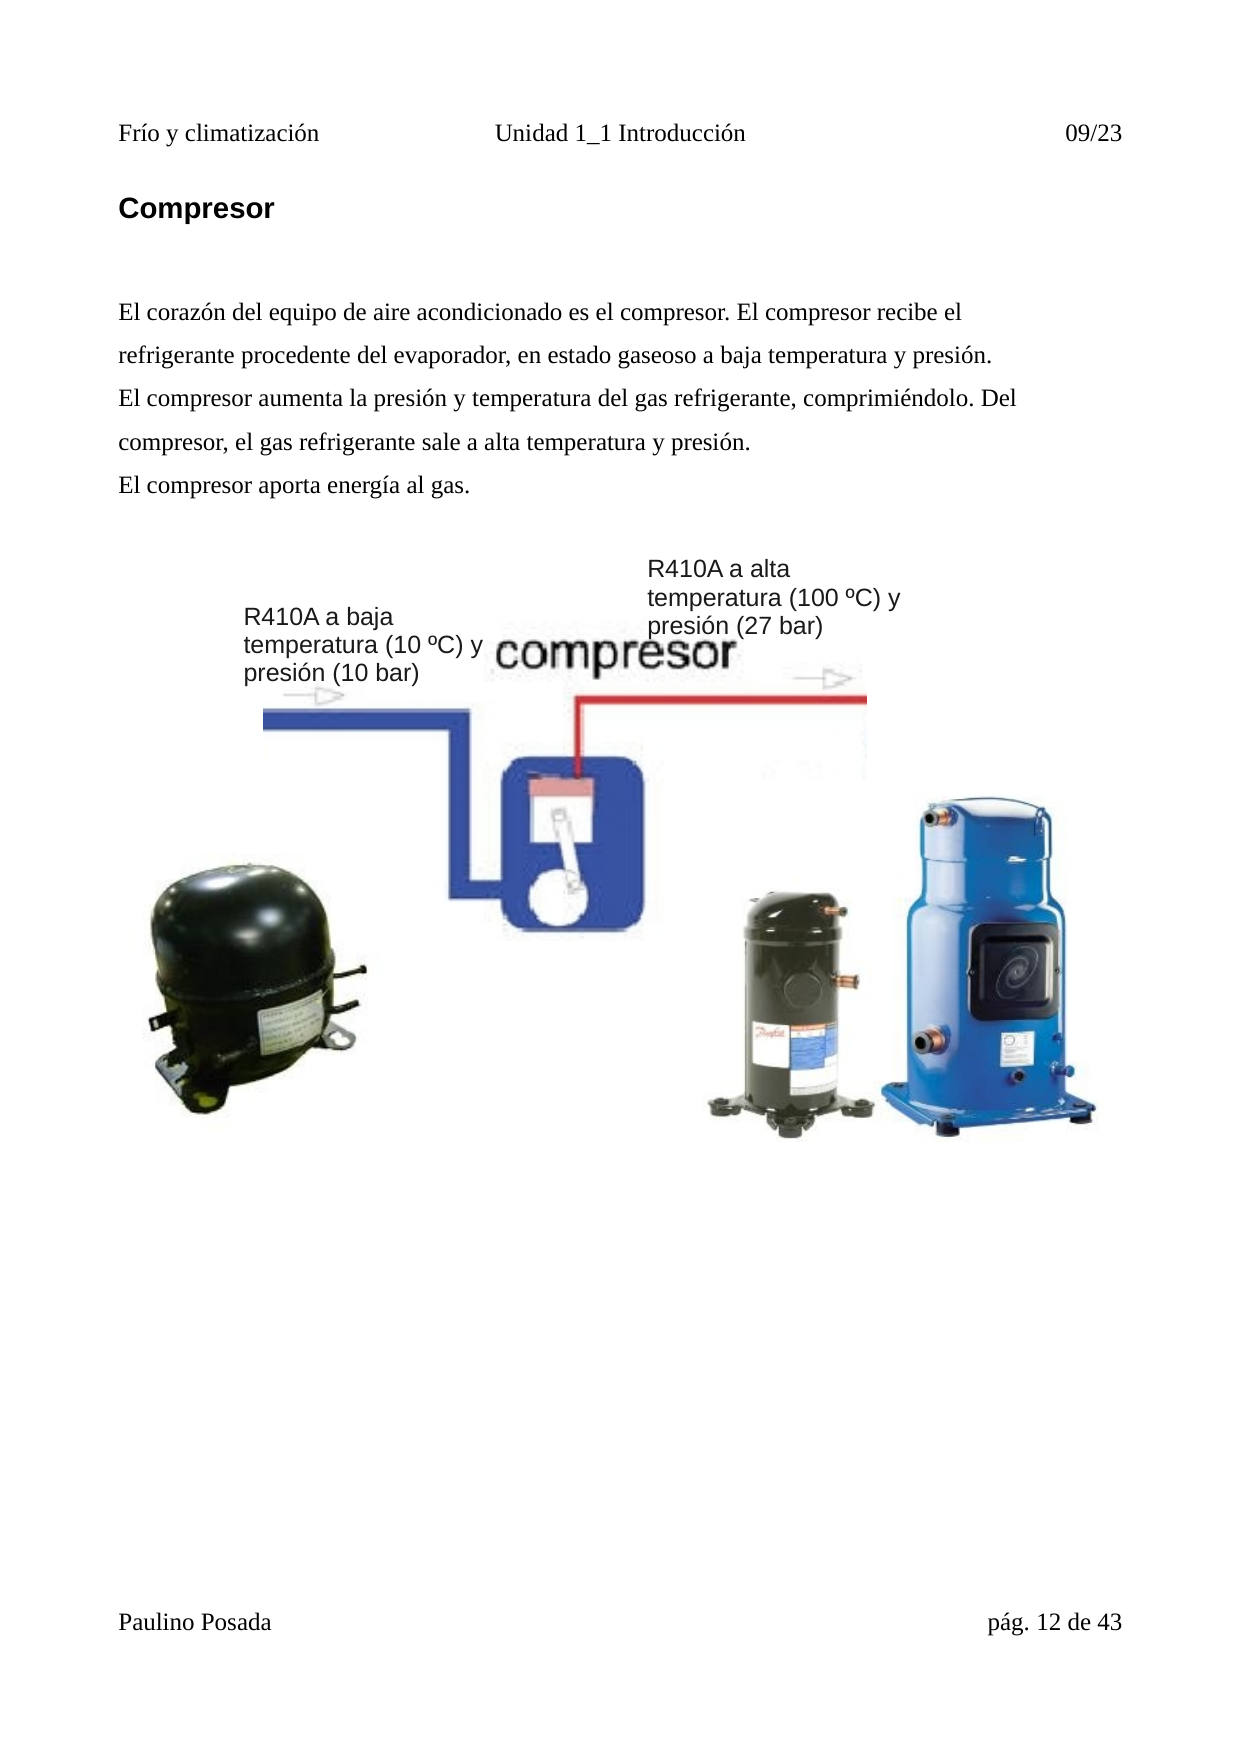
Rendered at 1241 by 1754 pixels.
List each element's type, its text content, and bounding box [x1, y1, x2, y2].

subtitle Compresor [118, 191, 1122, 225]
text El corazón del equipo de aire acondicionado es el compresor. El compresor recibe el [118, 297, 1122, 326]
text El compresor aumenta la presión y temperatura del gas refrigerante, comprimiéndolo. Del [118, 383, 1122, 412]
picture [779, 570, 786, 576]
picture [858, 590, 867, 604]
picture [696, 567, 704, 575]
text El compresor aporta energía al gas. [118, 470, 1122, 498]
picture [264, 611, 270, 619]
text refrigerante procedente del evaporador, en estado gaseoso a baja temperatura y presión. [118, 340, 1122, 369]
picture [753, 570, 760, 576]
picture [732, 570, 739, 576]
text compresor, el gas refrigerante sale a alta temperatura y presión. [118, 427, 1122, 455]
picture [118, 567, 1111, 1142]
